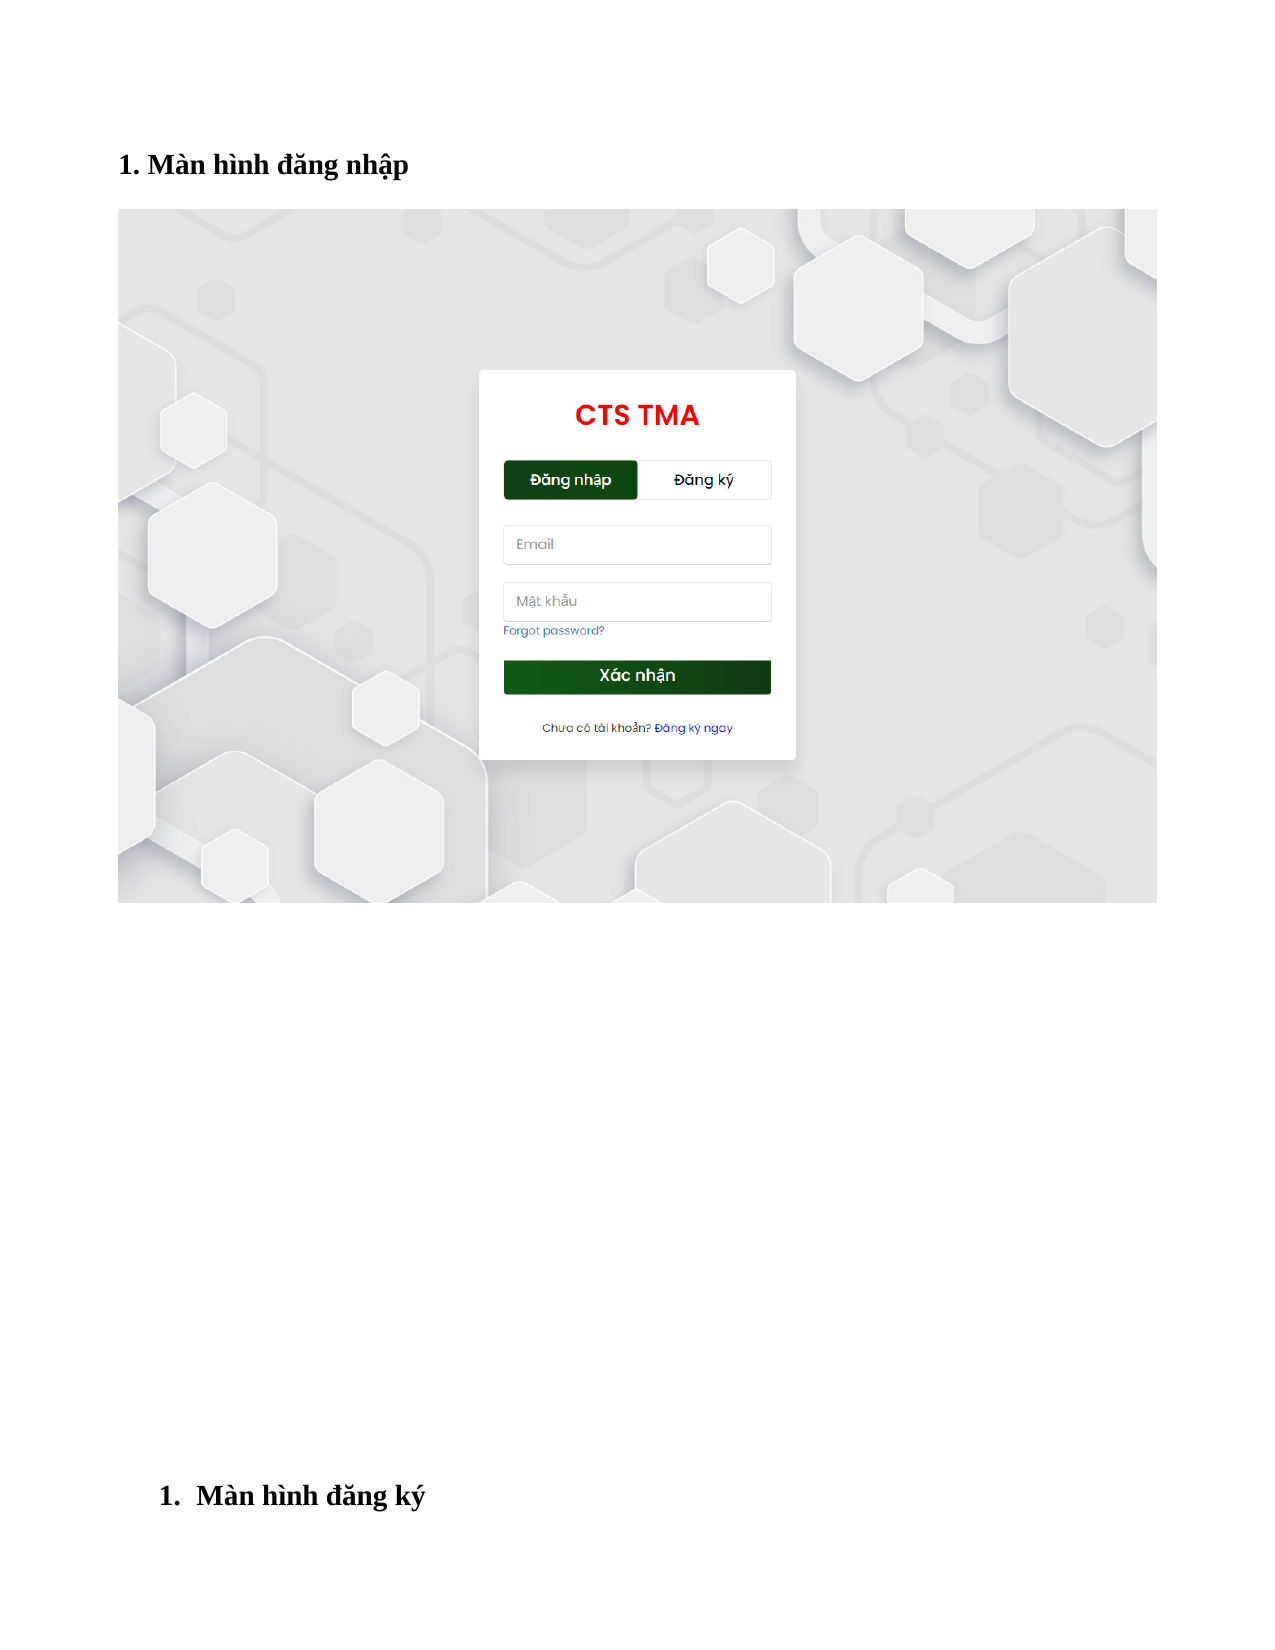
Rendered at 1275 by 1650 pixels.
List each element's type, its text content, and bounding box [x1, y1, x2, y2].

list Màn hình đăng ký [159, 1478, 1157, 1511]
text 1. Màn hình đăng nhập [118, 147, 1157, 180]
picture [118, 209, 1157, 903]
